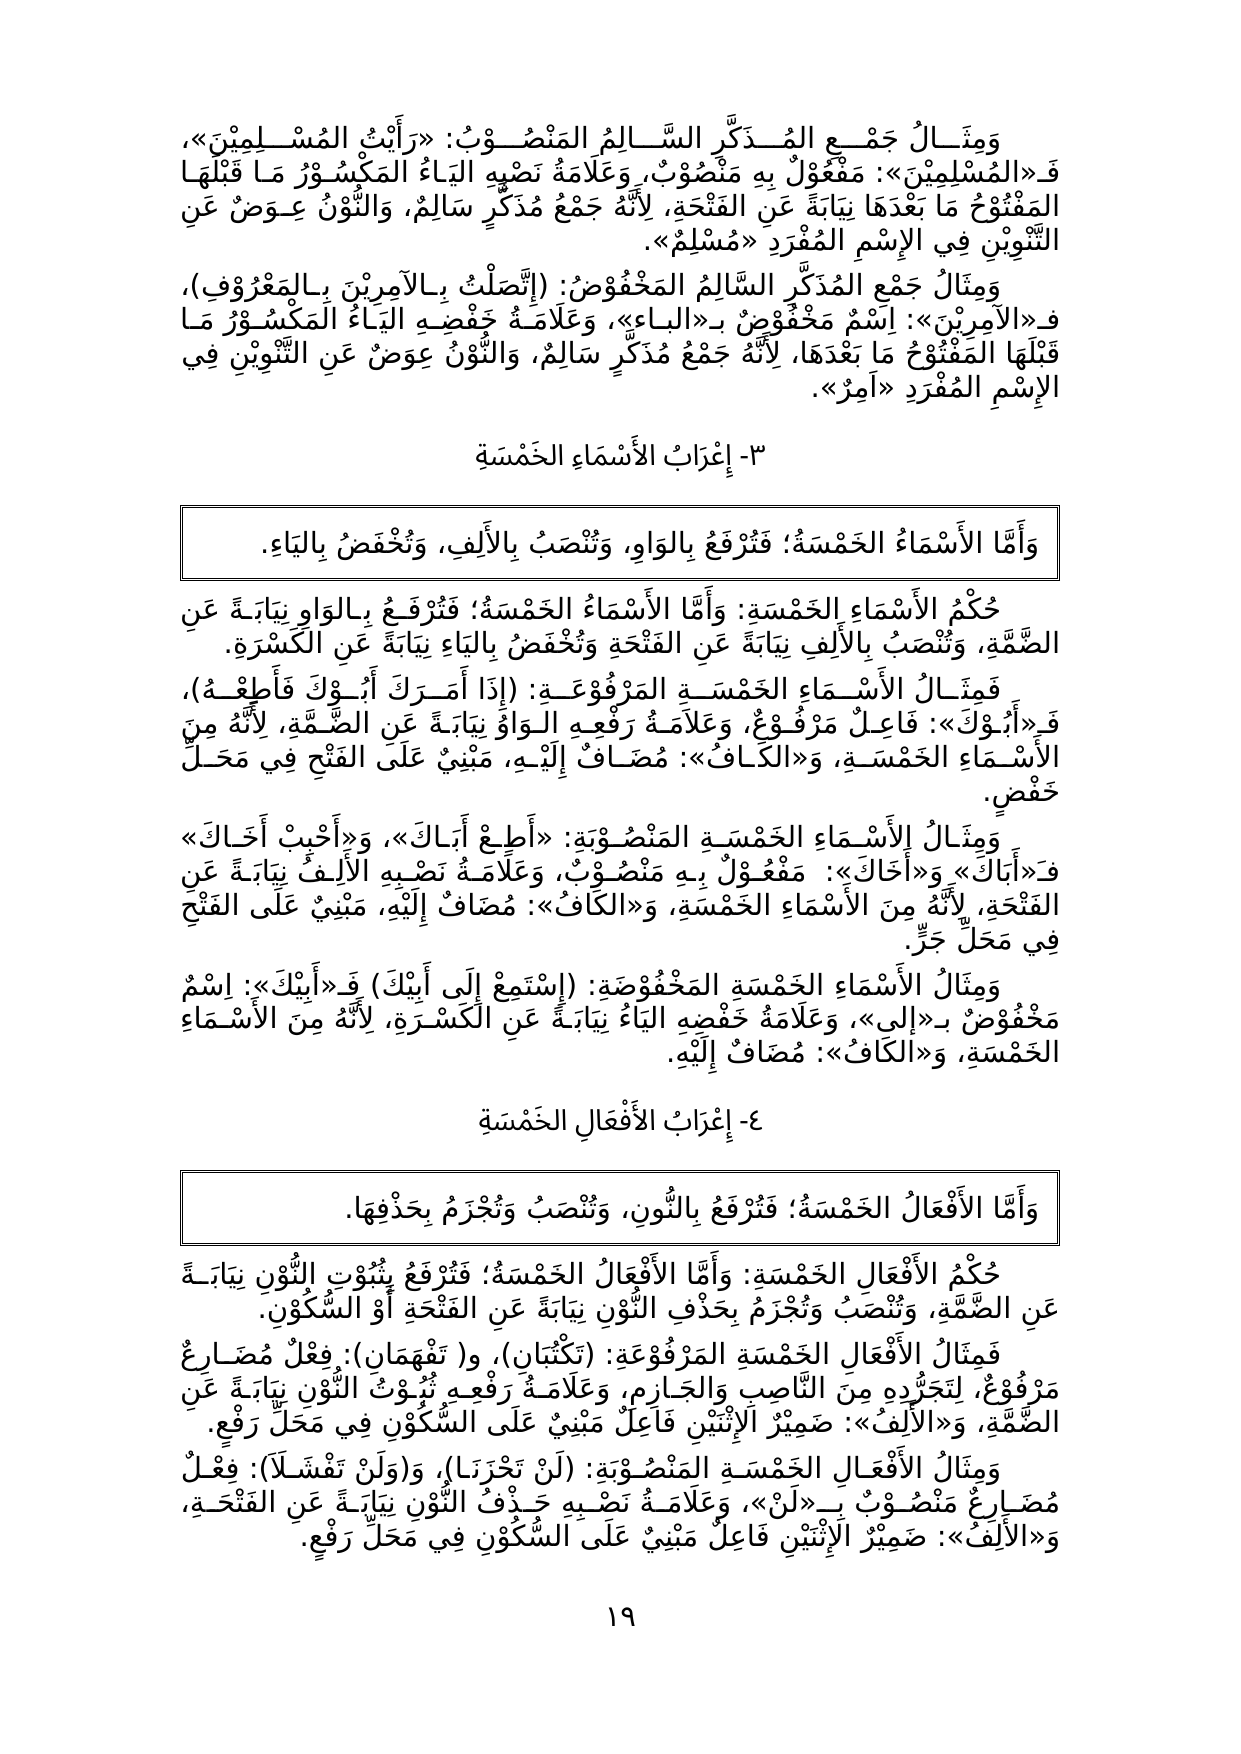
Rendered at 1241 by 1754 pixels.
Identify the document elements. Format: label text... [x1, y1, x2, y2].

text وَمِثَالُ جَمْعِ المُذَكَّرِ السَّالِمُ المَخْفُوْضُ: (إِتَّصَلْتُ بِالآمِرِيْنَ بِالمَعْرُوْفِ)، فـ«الآمِرِيْنَ»: اِسْمٌ مَخْفُوْضٌ بـ«الباء»، وَعَلَامَةُ خَفْضِهِ اليَاءُ المَكْسُوْرُ مَا قَبْلَهَا المَفْتُوْحُ مَا بَعْدَهَا، لِأَنَّهُ جَمْعُ مُذَكَّرٍ سَالِمٌ، وَالنُّوْنُ عِوَضٌ عَنِ التَّنْوِيْنِ فِي الإِسْمِ المُفْرَدِ «اَمِرٌ». [180, 269, 1060, 404]
text وَأَمَّا الأَسْمَاءُ الخَمْسَةُ؛ فَتُرْفَعُ بِالوَاوِ، وَتُنْصَبُ بِالأَلِفِ، وَتُخْفَضُ بِاليَاءِ. [183, 508, 1057, 578]
text حُكْمُ الأَفْعَالِ الخَمْسَةِ: وَأَمَّا الأَفْعَالُ الخَمْسَةُ؛ فَتُرْفَعُ بِثُبُوْتِ النُّوْنِ نِيَابَةً عَنِ الضَّمَّةِ، وَتُنْصَبُ وَتُجْزَمُ بِحَذْفِ النُّوْنِ نِيَابَةً عَنِ الفَتْحَةِ أَوْ السُّكُوْنِ. [180, 1258, 1060, 1326]
subtitle ٤- إِعْرَابُ الأَفْعَالِ الخَمْسَةِ [180, 1090, 1060, 1152]
text فَمِثَالُ الأَسْمَاءِ الخَمْسَةِ المَرْفُوْعَةِ: (إِذَا أَمَرَكَ أَبُوْكَ فَأَطِعْهُ)، فَـ«أَبُوْكَ»: فَاعِلٌ مَرْفُوْعٌ، وَعَلاَمَةُ رَفْعِهِ الوَاوُ نِيَابَةً عَنِ الضَّمَّةِ، لِأَنَّهُ مِنَ الأَسْمَاءِ الخَمْسَةِ، وَ«الكَافُ»: مُضَافٌ إِلَيْهِ، مَبْنِيٌ عَلَى الفَتْحِ فِي مَحَلِّ خَفْضٍ. [180, 672, 1060, 808]
text وَمِثَالُ الأَسْمَاءِ الخَمْسَةِ المَنْصُوْبَةِ: «أَطِعْ أَبَاكَ»، وَ«أَحْبِبْ أَخَاكَ» فـَ«أَبَاكَ» وَ«أَخَاكَ»: مَفْعُوْلٌ بِهِ مَنْصُوْبٌ، وَعَلَامَةُ نَصْبِهِ الأَلِفُ نِيَابَةً عَنِ الفَتْحَةِ، لِأَنَّهُ مِنَ الأَسْمَاءِ الخَمْسَةِ، وَ«الكَافُ»: مُضَافٌ إِلَيْهِ، مَبْنِيٌ عَلَى الفَتْحِ فِي مَحَلِّ جَرٍّ. [180, 820, 1060, 956]
text فَمِثَالُ الأَفْعَالِ الخَمْسَةِ المَرْفُوْعَةِ: (تَكْتُبَانِ)، و( تَفْهَمَانِ): فِعْلٌ مُضَارِعٌ مَرْفُوْعٌ، لِتَجَرُّدِهِ مِنَ النَّاصِبِ وَالجَازِمِ، وَعَلَامَةُ رَفْعِهِ ثُبُوْتُ النُّوْنِ نِيَابَةً عَنِ الضَّمَّةِ، وَ«الأَلِفُ»: ضَمِيْرٌ الإِثْنَيْنِ فَاعِلٌ مَبْنِيٌ عَلَى السُّكُوْنِ فِي مَحَلِّ رَفْعٍ. [180, 1337, 1060, 1439]
text وَمِثَالُ جَمْعِ المُذَكَّرِ السَّالِمُ المَنْصُوْبُ: «رَأَيْتُ المُسْلِمِيْنَ»، فَـ«المُسْلِمِيْنَ»: مَفْعُوْلٌ بِهِ مَنْصُوْبٌ، وَعَلَامَةُ نَصْبِهِ اليَاءُ المَكْسُوْرُ مَا قَبْلَهَا المَفْتُوْحُ مَا بَعْدَهَا نِيَابَةً عَنِ الفَتْحَةِ، لِأَنَّهُ جَمْعُ مُذَكَّرٍ سَالِمٌ، وَالنُّوْنُ عِوَضٌ عَنِ التَّنْوِيْنِ فِي الإِسْمِ المُفْرَدِ «مُسْلِمٌ». [180, 121, 1060, 257]
text حُكْمُ الأَسْمَاءِ الخَمْسَةِ: وَأَمَّا الأَسْمَاءُ الخَمْسَةُ؛ فَتُرْفَعُ بِالوَاوِ نِيَابَةً عَنِ الضَّمَّةِ، وَتُنْصَبُ بِالأَلِفِ نِيَابَةً عَنِ الفَتْحَةِ وَتُخْفَضُ بِاليَاءِ نِيَابَةً عَنِ الكَسْرَةِ. [180, 593, 1060, 661]
subtitle ٣- إِعْرَابُ الأَسْمَاءِ الخَمْسَةِ [180, 425, 1060, 487]
text وَمِثَالُ الأَسْمَاءِ الخَمْسَةِ المَخْفُوْضَةِ: (إِسْتَمِعْ إِلَى أَبِيْكَ) فَـ«أَبِيْكَ»: اِسْمٌ مَخْفُوْضٌ بـ«إلى»، وَعَلَامَةُ خَفْضِهِ اليَاءُ نِيَابَةً عَنِ الكَسْرَةِ، لِأَنَّهُ مِنَ الأَسْمَاءِ الخَمْسَةِ، وَ«الكَافُ»: مُضَافٌ إِلَيْهِ. [180, 968, 1060, 1070]
text وَمِثَالُ الأَفْعَالِ الخَمْسَةِ المَنْصُوْبَةِ: (لَنْ تَحْزَنَا)، وَ(وَلَنْ تَفْشَلَاَ): فِعْلٌ مُضَارِعٌ مَنْصُوْبٌ بِـ«لَنْ»، وَعَلَامَةُ نَصْبِهِ حَذْفُ النُّوْنِ نِيَابَةً عَنِ الفَتْحَةِ، وَ«الأَلِفُ»: ضَمِيْرٌ الإِثْنَيْنِ فَاعِلٌ مَبْنِيٌ عَلَى السُّكُوْنِ فِي مَحَلِّ رَفْعٍ. [180, 1451, 1060, 1553]
text وَأَمَّا الأَفْعَالُ الخَمْسَةُ؛ فَتُرْفَعُ بِالنُّونِ، وَتُنْصَبُ وَتُجْزَمُ بِحَذْفِهَا. [183, 1173, 1057, 1243]
